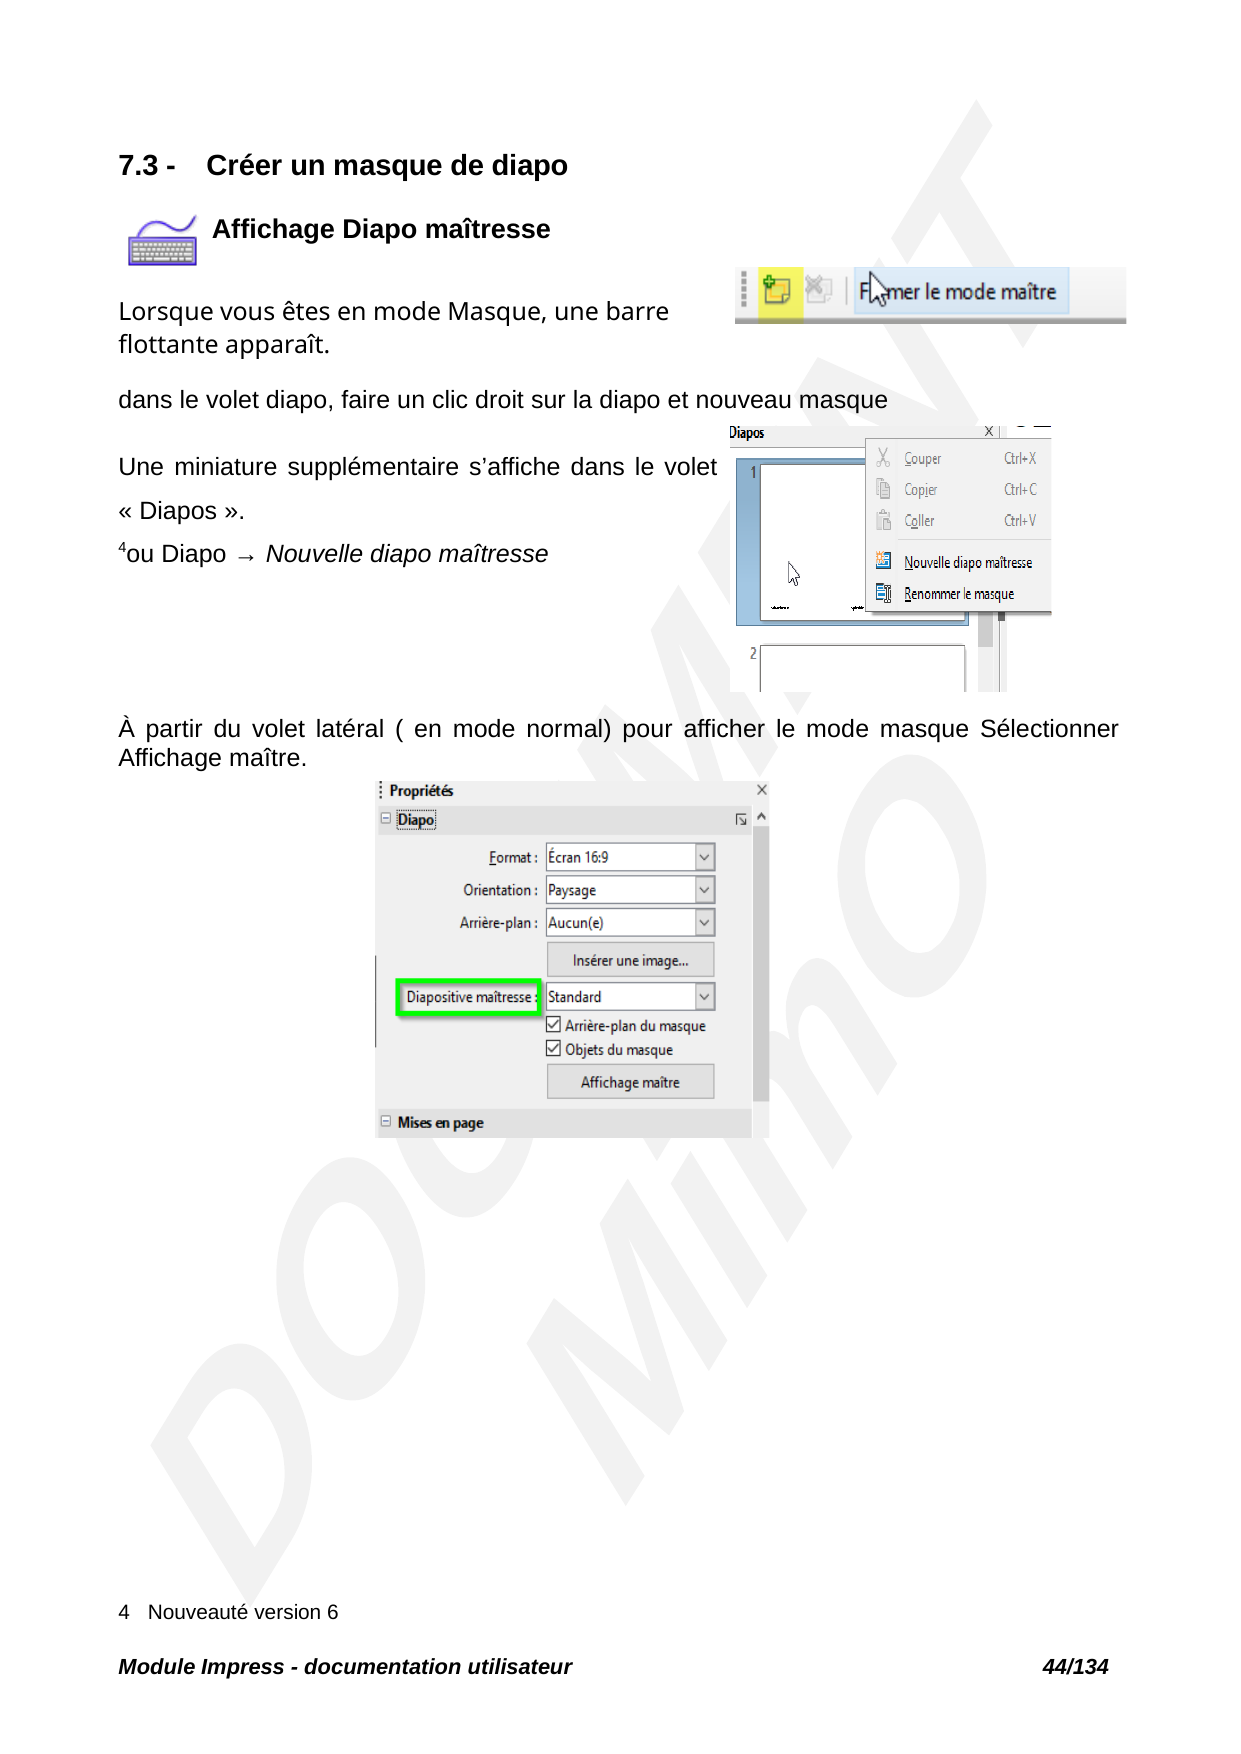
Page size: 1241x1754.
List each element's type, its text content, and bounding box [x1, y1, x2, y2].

picture [375, 781, 770, 1138]
text flottante apparaît. [118, 327, 1122, 361]
picture [125, 205, 200, 280]
text dans le volet diapo, faire un clic droit sur la diapo et nouveau masque [118, 385, 1122, 414]
text Lorsque vous êtes en mode Masque, une barre [118, 293, 1122, 327]
text [1052, 452, 1122, 525]
subtitle Créer un masque de diapo [118, 147, 1122, 181]
text ou Diapo → Nouvelle diapo maîtresse [118, 539, 730, 568]
text Affichage Diapo maîtresse [200, 213, 1122, 244]
picture [735, 267, 1127, 324]
text À partir du volet latéral ( en mode normal) pour afficher le mode masque Sélectionner Affichage maître. [118, 714, 1122, 772]
text [1052, 539, 1122, 568]
text Nouveauté version 6 [118, 1600, 1122, 1624]
picture [730, 426, 1052, 692]
text Une miniature supplémentaire s’affiche dans le volet « Diapos ». [118, 452, 730, 525]
